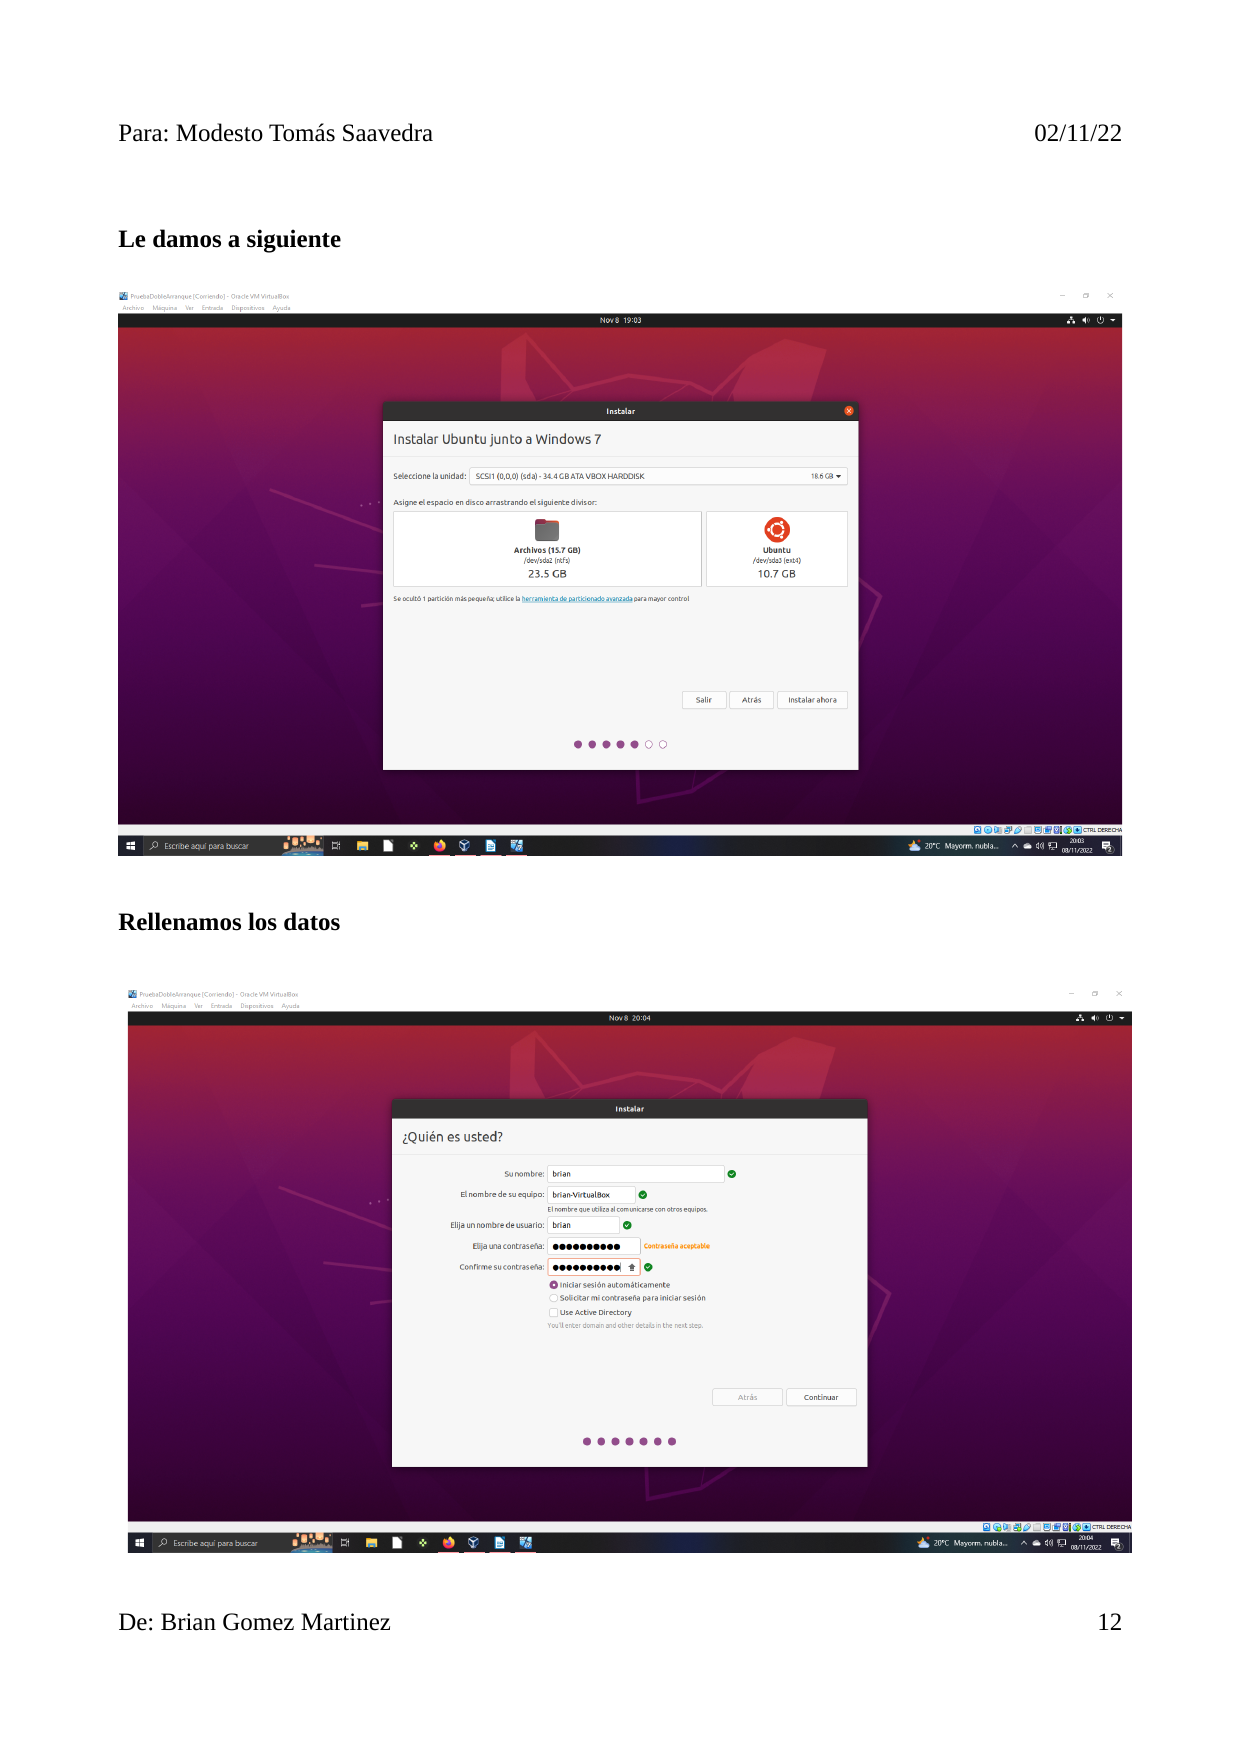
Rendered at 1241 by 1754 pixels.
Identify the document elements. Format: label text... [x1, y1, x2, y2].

text Le damos a siguiente [118, 224, 1122, 253]
picture [118, 290, 1123, 856]
text Rellenamos los datos [118, 907, 1122, 936]
picture [127, 988, 1132, 1553]
